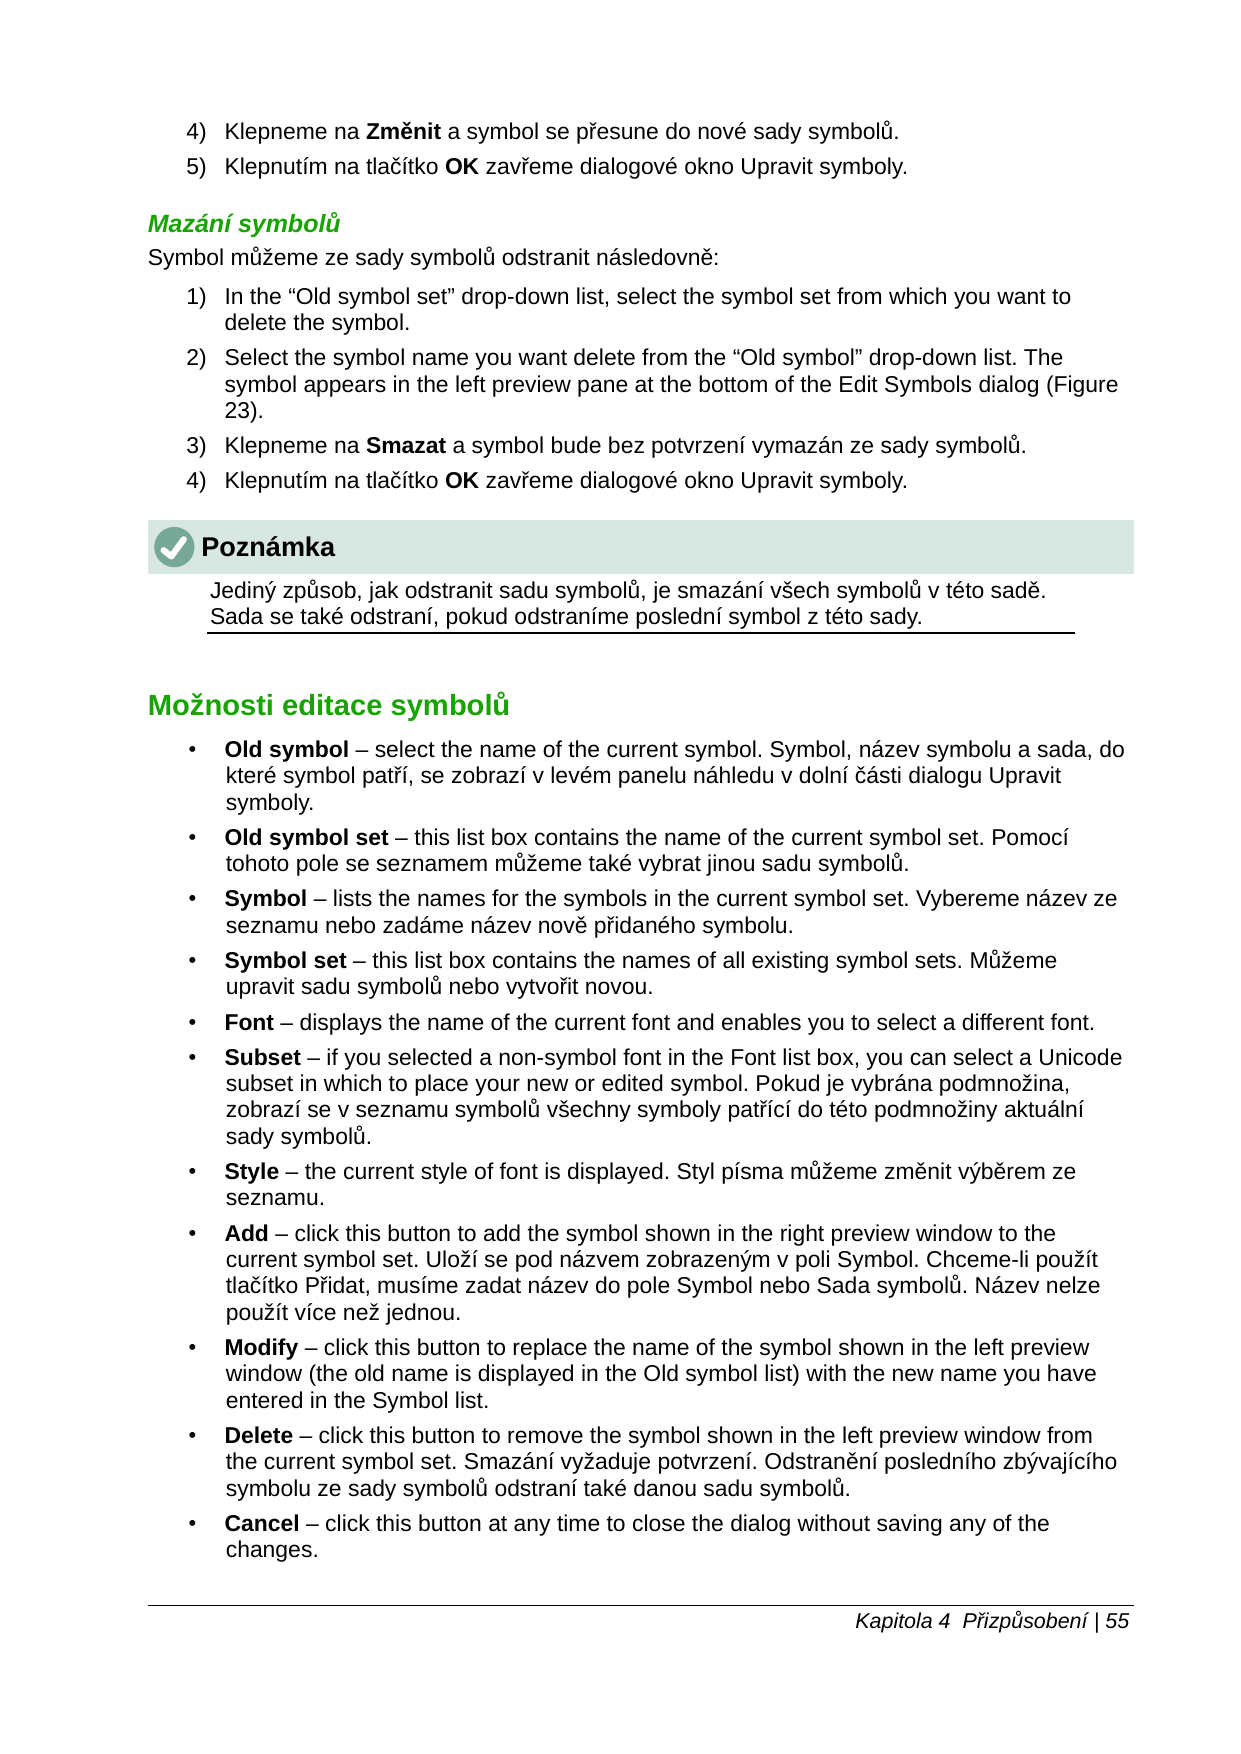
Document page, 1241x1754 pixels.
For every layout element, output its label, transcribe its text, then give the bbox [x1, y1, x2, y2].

list Modify – click this button to replace the name of the symbol shown in the left preview window (the old name is displayed in the Old symbol list) with the new name you have entered in the Symbol list. [185, 1331, 1134, 1413]
list Style – the current style of font is displayed. Styl písma můžeme změnit výběrem ze seznamu. [185, 1155, 1134, 1211]
subtitle Možnosti editace symbolů [148, 688, 1134, 721]
list Klepnutím na tlačítko OK zavřeme dialogové okno Upravit symboly. [207, 467, 1134, 494]
list Klepneme na Změnit a symbol se přesune do nové sady symbolů. [207, 118, 1134, 144]
list Subset – if you selected a non-symbol font in the Font list box, you can select a Unicode subset in which to place your new or edited symbol. Pokud je vybrána podmnožina, zobrazí se v seznamu symbolů všechny symboly patřící do této podmnožiny aktuální sady symbolů. [185, 1041, 1134, 1149]
text Jediný způsob, jak odstranit sadu symbolů, je smazání všech symbolů v této sadě. Sada se také odstraní, pokud odstraníme poslední symbol z této sady. [207, 574, 1075, 632]
list Old symbol set – this list box contains the name of the current symbol set. Pomocí tohoto pole se seznamem můžeme také vybrat jinou sadu symbolů. [185, 821, 1134, 877]
list Cancel – click this button at any time to close the dialog without saving any of the changes. [185, 1507, 1134, 1565]
list Symbol – lists the names for the symbols in the current symbol set. Vybereme název ze seznamu nebo zadáme název nově přidaného symbolu. [185, 882, 1134, 938]
subtitle Mazání symbolů [148, 209, 1134, 238]
text Symbol můžeme ze sady symbolů odstranit následovně: [148, 244, 1134, 270]
list Add – click this button to add the symbol shown in the right preview window to the current symbol set. Uloží se pod názvem zobrazeným v poli Symbol. Chceme-li použít tlačítko Přidat, musíme zadat název do pole Symbol nebo Sada symbolů. Název nelze použít více než jednou. [185, 1217, 1134, 1325]
list Klepnutím na tlačítko OK zavřeme dialogové okno Upravit symboly. [207, 153, 1134, 180]
list Select the symbol name you want delete from the “Old symbol” drop-down list. The symbol appears in the left preview pane at the bottom of the Edit Symbols dialog (Figure 23). [207, 344, 1134, 423]
list In the “Old symbol set” drop-down list, select the symbol set from which you want to delete the symbol. [207, 283, 1134, 335]
list Font – displays the name of the current font and enables you to select a different font. [185, 1006, 1134, 1035]
list Old symbol – select the name of the current symbol. Symbol, název symbolu a sada, do které symbol patří, se zobrazí v levém panelu náhledu v dolní části dialogu Upravit symboly. [185, 733, 1134, 815]
subtitle Poznámka [148, 520, 1134, 574]
list Delete – click this button to remove the symbol shown in the left preview window from the current symbol set. Smazání vyžaduje potvrzení. Odstranění posledního zbývajícího symbolu ze sady symbolů odstraní také danou sadu symbolů. [185, 1419, 1134, 1501]
list Klepneme na Smazat a symbol bude bez potvrzení vymazán ze sady symbolů. [207, 432, 1134, 458]
list Symbol set – this list box contains the names of all existing symbol sets. Můžeme upravit sadu symbolů nebo vytvořit novou. [185, 944, 1134, 1000]
